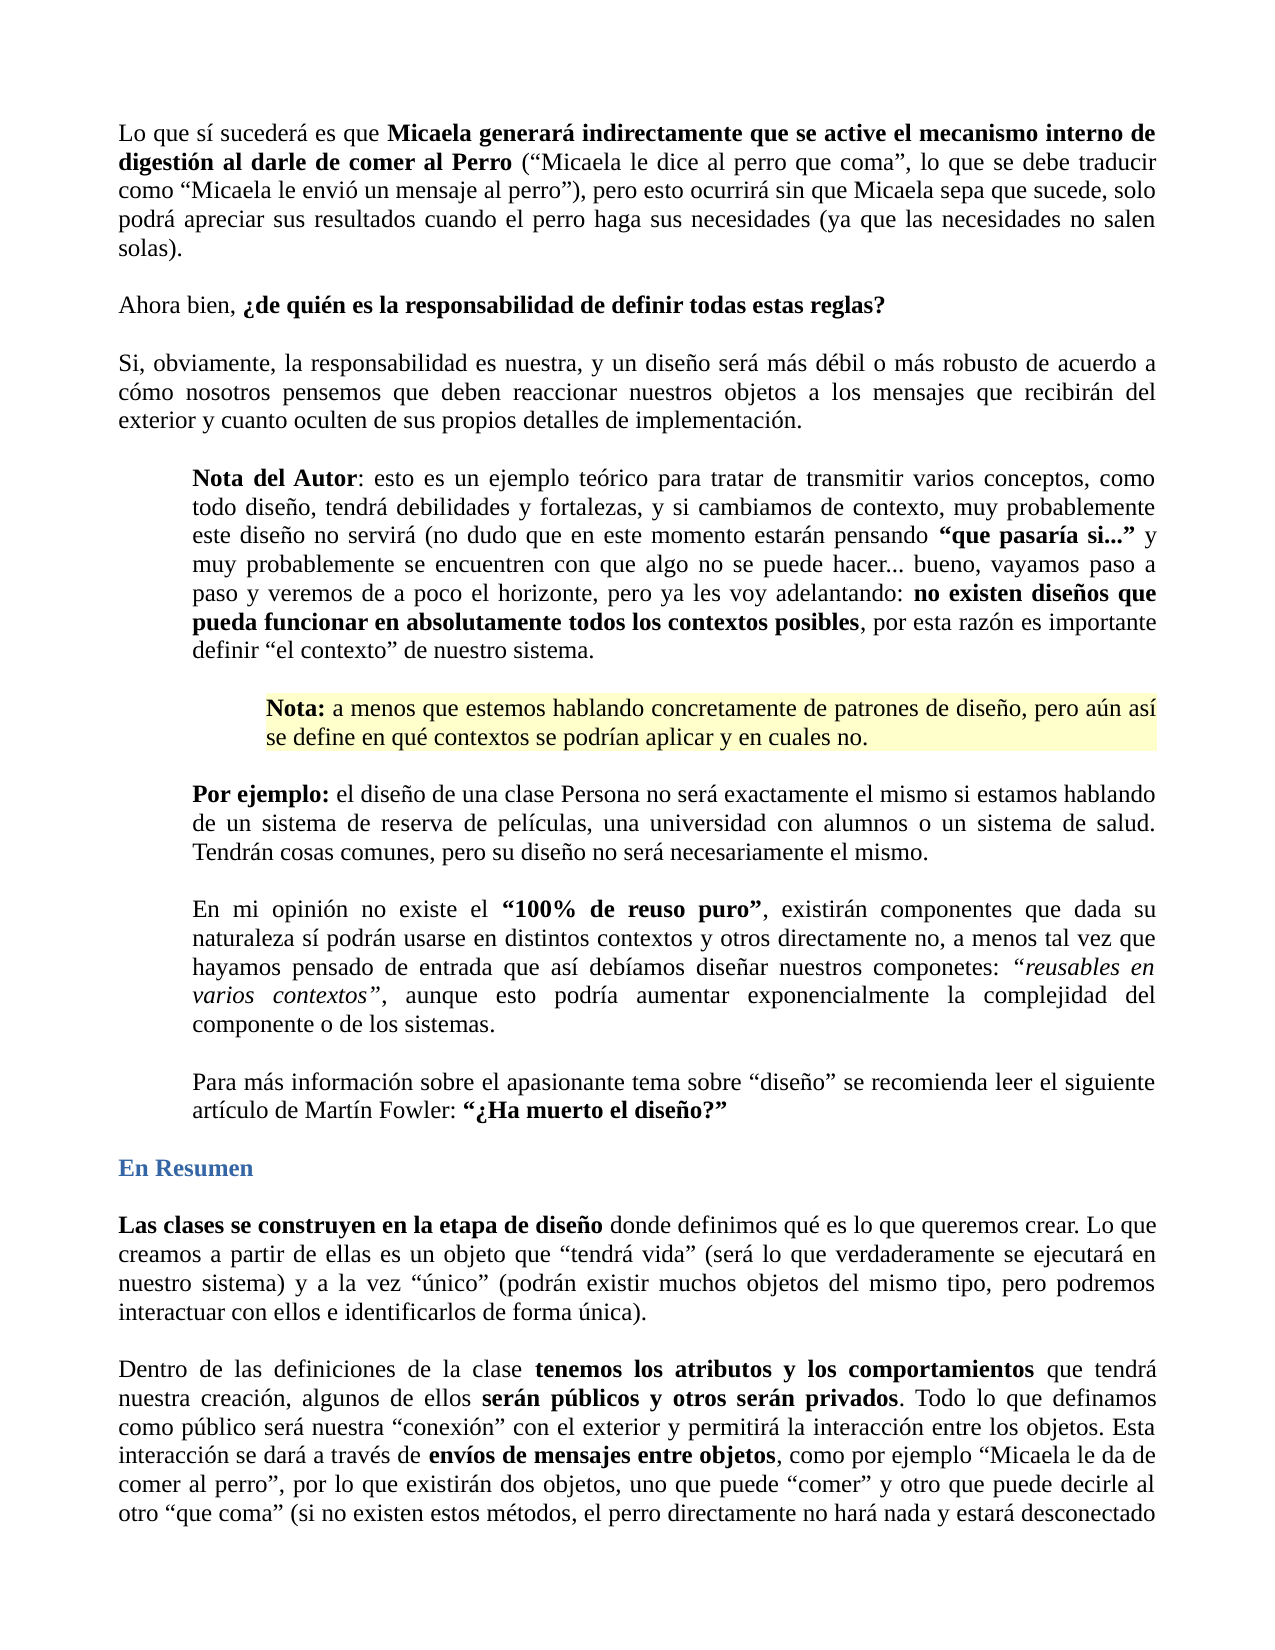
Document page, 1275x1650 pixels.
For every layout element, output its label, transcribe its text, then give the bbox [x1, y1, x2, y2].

text Para más información sobre el apasionante tema sobre “diseño” se recomienda leer el siguiente artículo de Martín Fowler: “¿Ha muerto el diseño?” [192, 1067, 1157, 1124]
text Lo que sí sucederá es que Micaela generará indirectamente que se active el mecanismo interno de digestión al darle de comer al Perro (“Micaela le dice al perro que coma”, lo que se debe traducir como “Micaela le envió un mensaje al perro”), pero esto ocurrirá sin que Micaela sepa que sucede, solo podrá apreciar sus resultados cuando el perro haga sus necesidades (ya que las necesidades no salen solas). [118, 118, 1157, 262]
text Nota: a menos que estemos hablando concretamente de patrones de diseño, pero aún así se define en qué contextos se podrían aplicar y en cuales no. [266, 693, 1157, 751]
text Por ejemplo: el diseño de una clase Persona no será exactamente el mismo si estamos hablando de un sistema de reserva de películas, una universidad con alumnos o un sistema de salud. Tendrán cosas comunes, pero su diseño no será necesariamente el mismo. [192, 779, 1157, 866]
text Ahora bien, ¿de quién es la responsabilidad de definir todas estas reglas? [118, 291, 1157, 319]
text En Resumen [118, 1153, 1157, 1182]
text Nota del Autor: esto es un ejemplo teórico para tratar de transmitir varios conceptos, como todo diseño, tendrá debilidades y fortalezas, y si cambiamos de contexto, muy probablemente este diseño no servirá (no dudo que en este momento estarán pensando “que pasaría si...” y muy probablemente se encuentren con que algo no se puede hacer... bueno, vayamos paso a paso y veremos de a poco el horizonte, pero ya les voy adelantando: no existen diseños que pueda funcionar en absolutamente todos los contextos posibles, por esta razón es importante definir “el contexto” de nuestro sistema. [192, 463, 1157, 664]
text Si, obviamente, la responsabilidad es nuestra, y un diseño será más débil o más robusto de acuerdo a cómo nosotros pensemos que deben reaccionar nuestros objetos a los mensajes que recibirán del exterior y cuanto oculten de sus propios detalles de implementación. [118, 348, 1157, 434]
text En mi opinión no existe el “100% de reuso puro”, existirán componentes que dada su naturaleza sí podrán usarse en distintos contextos y otros directamente no, a menos tal vez que hayamos pensado de entrada que así debíamos diseñar nuestros componetes: “reusables en varios contextos”, aunque esto podría aumentar exponencialmente la complejidad del componente o de los sistemas. [192, 894, 1157, 1038]
text Las clases se construyen en la etapa de diseño donde definimos qué es lo que queremos crear. Lo que creamos a partir de ellas es un objeto que “tendrá vida” (será lo que verdaderamente se ejecutará en nuestro sistema) y a la vez “único” (podrán existir muchos objetos del mismo tipo, pero podremos interactuar con ellos e identificarlos de forma única). [118, 1211, 1157, 1326]
text Dentro de las definiciones de la clase tenemos los atributos y los comportamientos que tendrá nuestra creación, algunos de ellos serán públicos y otros serán privados. Todo lo que definamos como público será nuestra “conexión” con el exterior y permitirá la interacción entre los objetos. Esta interacción se dará a través de envíos de mensajes entre objetos, como por ejemplo “Micaela le da de comer al perro”, por lo que existirán dos objetos, uno que puede “comer” y otro que puede decirle al otro “que coma” (si no existen estos métodos, el perro directamente no hará nada y estará desconectado [118, 1354, 1157, 1527]
